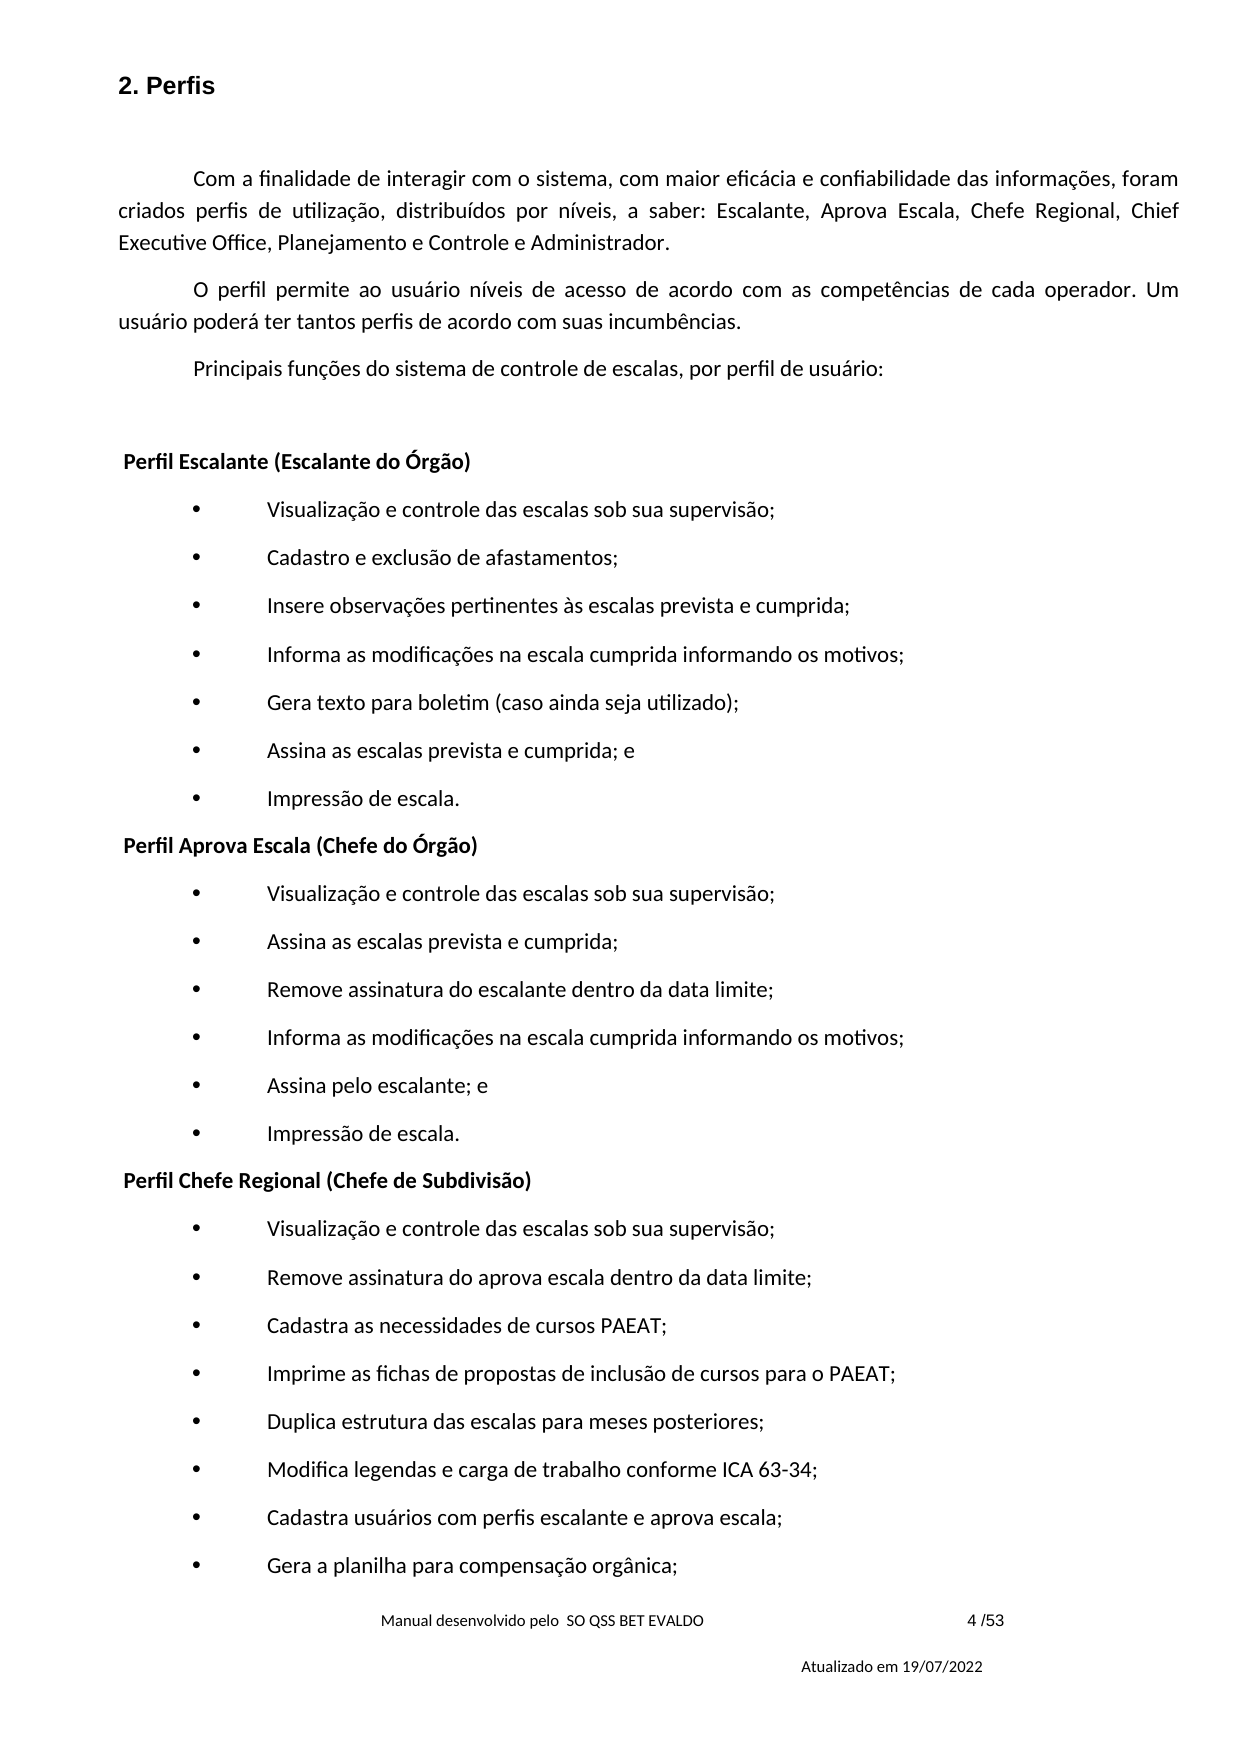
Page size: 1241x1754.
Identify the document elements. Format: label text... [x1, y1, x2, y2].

list Imprime as fichas de propostas de inclusão de cursos para o PAEAT; [192, 1358, 1181, 1387]
list Modifica legendas e carga de trabalho conforme ICA 63-34; [192, 1454, 1181, 1483]
list Cadastra usuários com perfis escalante e aprova escala; [192, 1502, 1181, 1531]
list Gera a planilha para compensação orgânica; [192, 1550, 1181, 1579]
list Remove assinatura do aprova escala dentro da data limite; [192, 1261, 1181, 1291]
list Duplica estrutura das escalas para meses posteriores; [192, 1406, 1181, 1435]
list Assina pelo escalante; e [192, 1070, 1181, 1099]
list Visualização e controle das escalas sob sua supervisão; [192, 878, 1181, 907]
text O perfil permite ao usuário níveis de acesso de acordo com as competências de cada operador. Um usuário poderá ter tantos perfis de acordo com suas incumbências. [118, 275, 1181, 335]
text Perfil Aprova Escala (Chefe do Órgão) [118, 831, 1181, 859]
list Visualização e controle das escalas sob sua supervisão; [192, 494, 1181, 523]
list Impressão de escala. [192, 1118, 1181, 1148]
list Cadastro e exclusão de afastamentos; [192, 542, 1181, 571]
list Assina as escalas prevista e cumprida; [192, 926, 1181, 955]
list Informa as modificações na escala cumprida informando os motivos; [192, 1022, 1181, 1051]
text Com a finalidade de interagir com o sistema, com maior eficácia e confiabilidade das informações, foram criados perfis de utilização, distribuídos por níveis, a saber: Escalante, Aprova Escala, Chefe Regional, Chief Executive Office, Planejamento e Controle e Administrador. [118, 164, 1181, 256]
text Perfil Escalante (Escalante do Órgão) [118, 447, 1181, 475]
list Cadastra as necessidades de cursos PAEAT; [192, 1309, 1181, 1339]
list Assina as escalas prevista e cumprida; e [192, 735, 1181, 764]
subtitle 2. Perfis [118, 71, 1023, 99]
list Remove assinatura do escalante dentro da data limite; [192, 974, 1181, 1003]
list Insere observações pertinentes às escalas prevista e cumprida; [192, 590, 1181, 619]
text Principais funções do sistema de controle de escalas, por perfil de usuário: [118, 354, 1181, 382]
text Perfil Chefe Regional (Chefe de Subdivisão) [118, 1167, 1181, 1194]
list Gera texto para boletim (caso ainda seja utilizado); [192, 687, 1181, 716]
list Informa as modificações na escala cumprida informando os motivos; [192, 638, 1181, 668]
list Visualização e controle das escalas sob sua supervisão; [192, 1213, 1181, 1242]
list Impressão de escala. [192, 783, 1181, 812]
